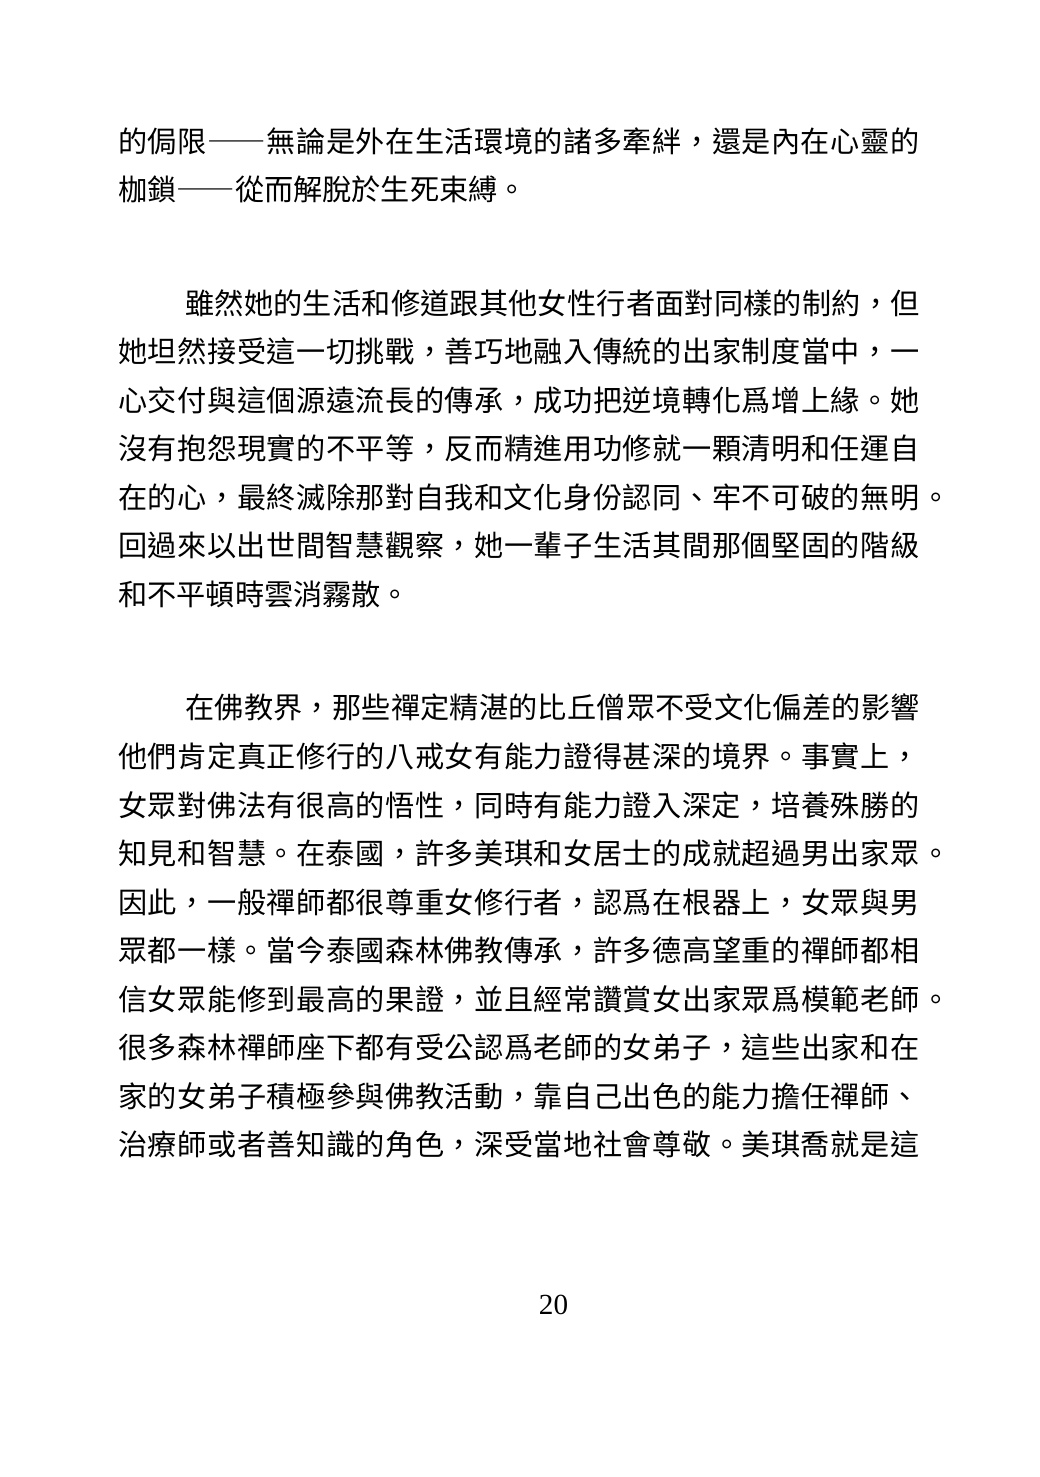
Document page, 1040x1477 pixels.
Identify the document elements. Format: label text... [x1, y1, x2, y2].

text 的侷限——無論是外在生活環境的諸多牽絆，還是內在心靈的枷鎖——從而解脫於生死束縛。 [118, 118, 921, 209]
text 在佛教界，那些禪定精湛的比丘僧眾不受文化偏差的影響，他們肯定真正修行的八戒女有能力證得甚深的境界。事實上，女眾對佛法有很高的悟性，同時有能力證入深定，培養殊勝的知見和智慧。在泰國，許多美琪和女居士的成就超過男出家眾。因此，一般禪師都很尊重女修行者，認爲在根器上，女眾與男眾都一樣。當今泰國森林佛教傳承，許多德高望重的禪師都相信女眾能修到最高的果證，並且經常讚賞女出家眾爲模範老師。很多森林禪師座下都有受公認爲老師的女弟子，這些出家和在家的女弟子積極參與佛教活動，靠自己出色的能力擔任禪師、治療師或者善知識的角色，深受當地社會尊敬。美琪喬就是這樣的一個女性，像她這樣一位女禪者留下的典範，顯示了無論男女都能實踐佛法，將激發後世行者的道心。 [118, 685, 921, 1164]
text 雖然她的生活和修道跟其他女性行者面對同樣的制約，但她坦然接受這一切挑戰，善巧地融入傳統的出家制度當中，一心交付與這個源遠流長的傳承，成功把逆境轉化爲增上緣。她沒有抱怨現實的不平等，反而精進用功修就一顆清明和任運自在的心，最終滅除那對自我和文化身份認同、牢不可破的無明。回過來以出世間智慧觀察，她一輩子生活其間那個堅固的階級和不平頓時雲消霧散。 [118, 280, 921, 614]
